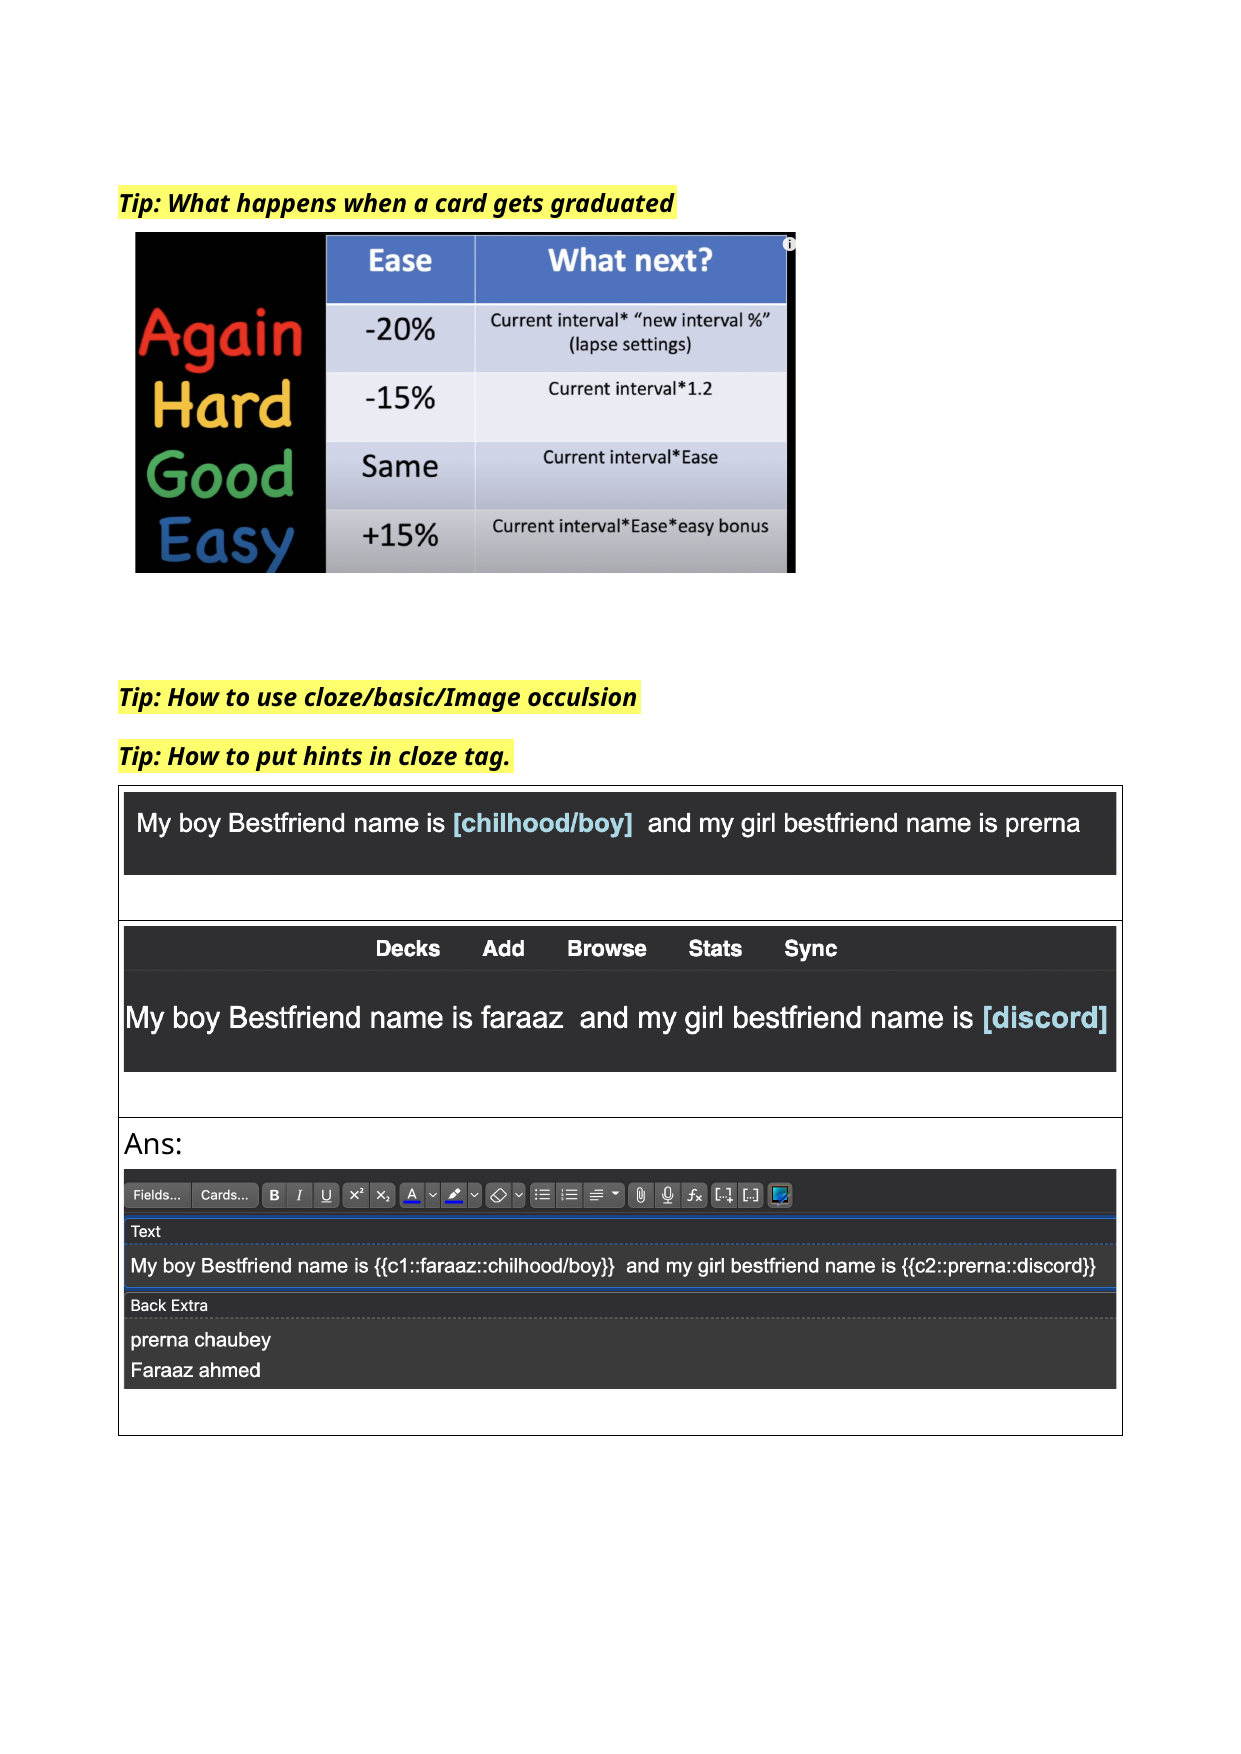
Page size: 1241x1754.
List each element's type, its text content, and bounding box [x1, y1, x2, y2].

picture [123, 1169, 1117, 1389]
picture [123, 792, 1117, 875]
picture [135, 232, 796, 573]
table_cell Ans: [119, 1118, 1122, 1434]
table_cell [119, 921, 1122, 1117]
subtitle Tip: How to put hints in cloze tag. [514, 739, 1122, 773]
subtitle Tip: How to use cloze/basic/Image occulsion [641, 680, 1122, 714]
table_header [119, 786, 1122, 920]
picture [123, 926, 1117, 1072]
subtitle Tip: What happens when a card gets graduated [677, 185, 1122, 219]
